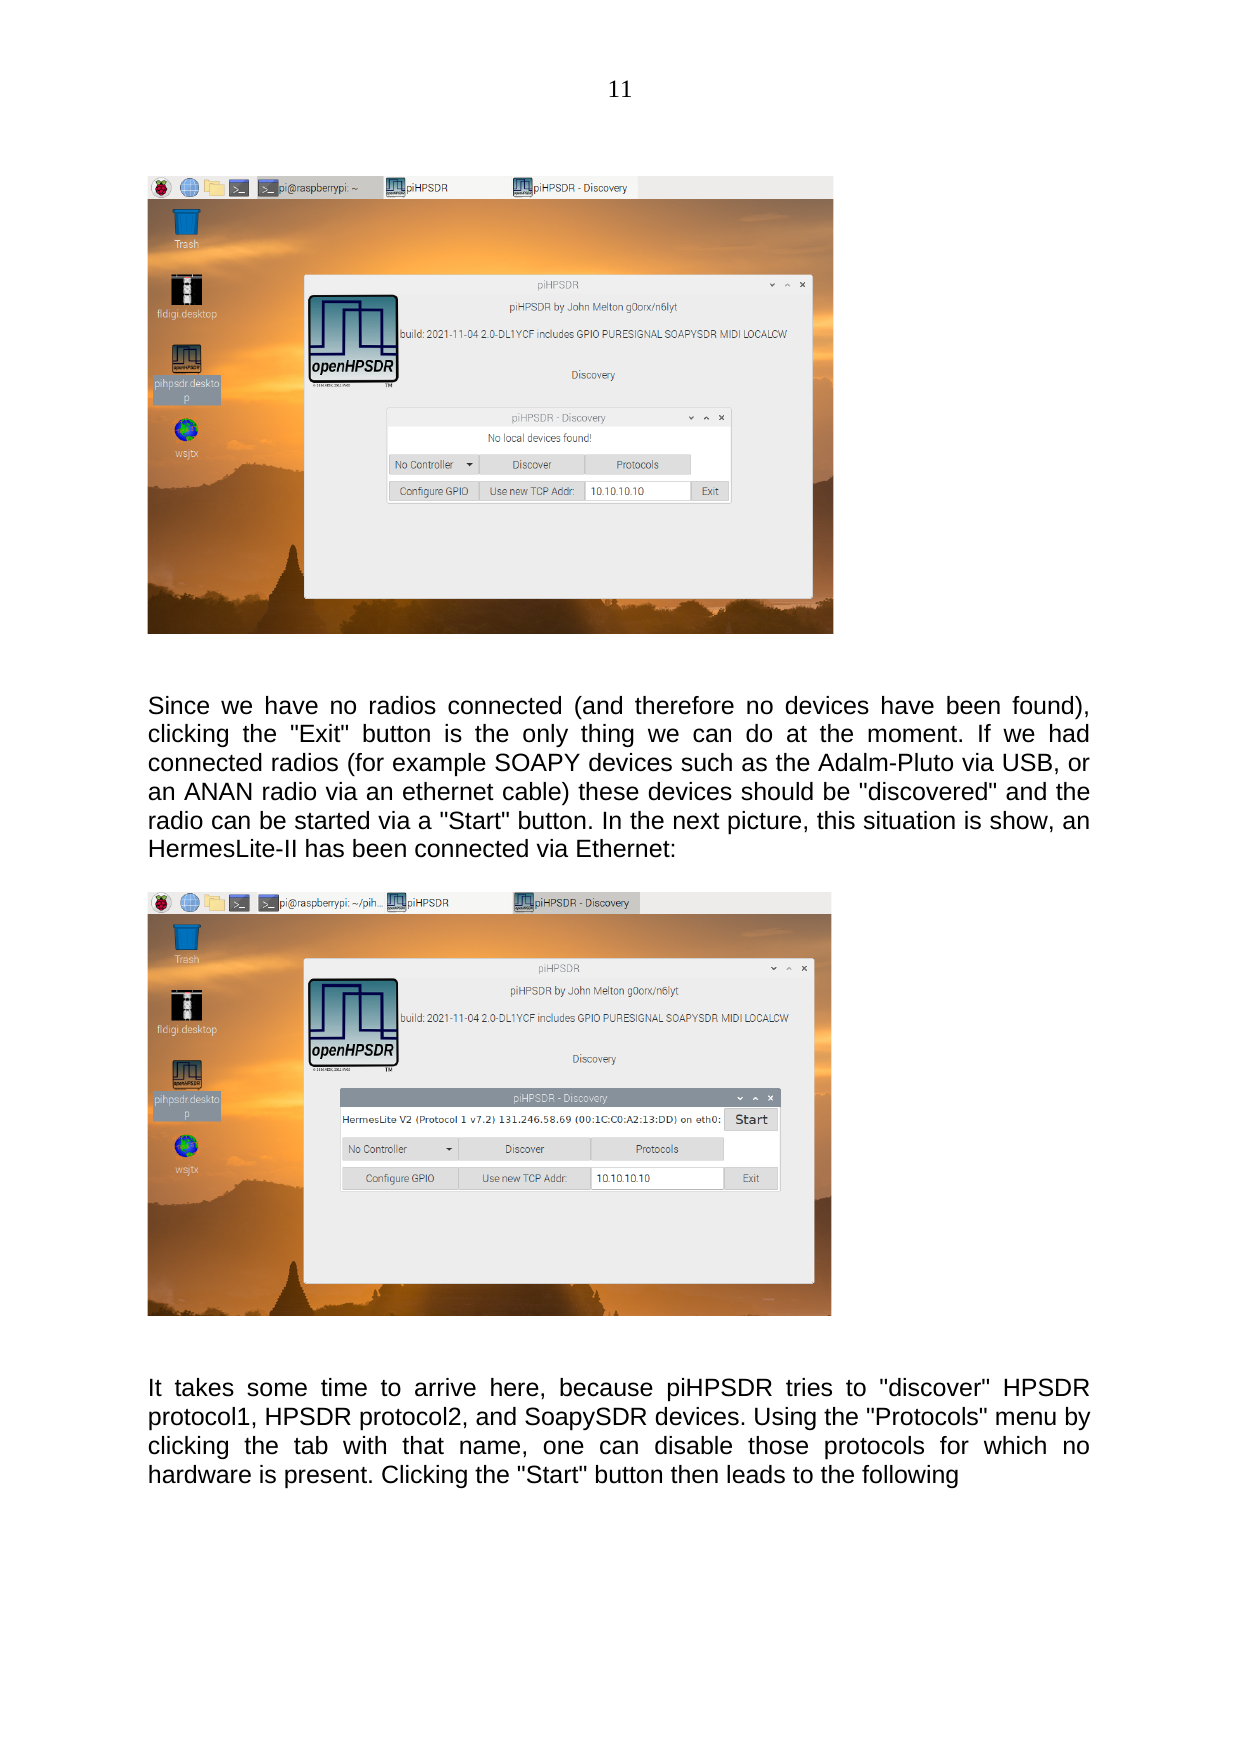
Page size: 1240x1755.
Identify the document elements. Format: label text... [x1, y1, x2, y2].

text It takes some time to arrive here, because piHPSDR tries to "discover" HPSDR protocol1, HPSDR protocol2, and SoapySDR devices. Using the "Protocols" menu by clicking the tab with that name, one can disable those protocols for which no hardware is present. Clicking the "Start" button then leads to the following [148, 1373, 1092, 1488]
text Since we have no radios connected (and therefore no devices have been found), clicking the "Exit" button is the only thing we can do at the moment. If we had connected radios (for example SOAPY devices such as the Adalm-Pluto via USB, or an ANAN radio via an ethernet cable) these devices should be "discovered" and the radio can be started via a "Start" button. In the next picture, this situation is show, an HermesLite-II has been connected via Ethernet: [148, 691, 1092, 863]
